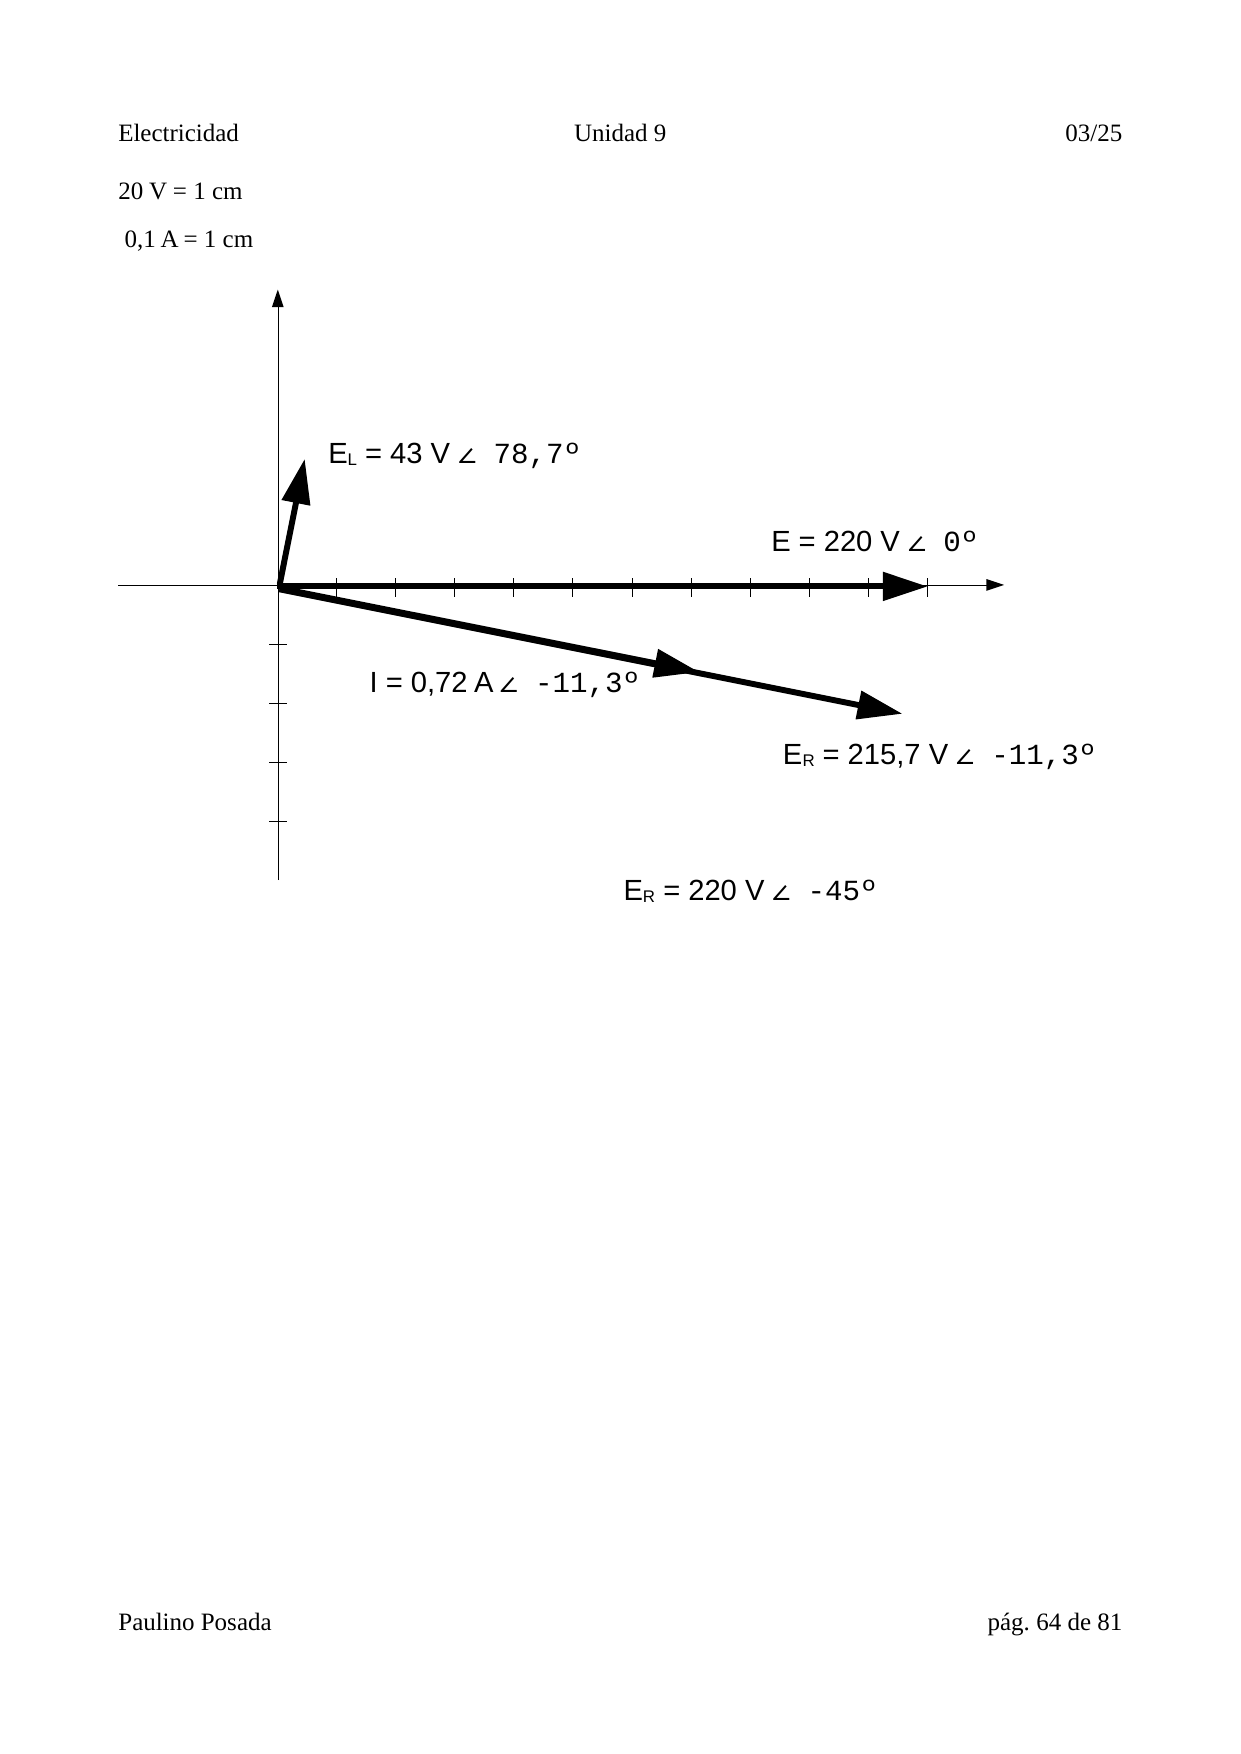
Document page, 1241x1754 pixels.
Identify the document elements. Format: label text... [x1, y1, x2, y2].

text 20 V = 1 cm [118, 176, 1122, 205]
text 0,1 A = 1 cm [118, 224, 1122, 253]
